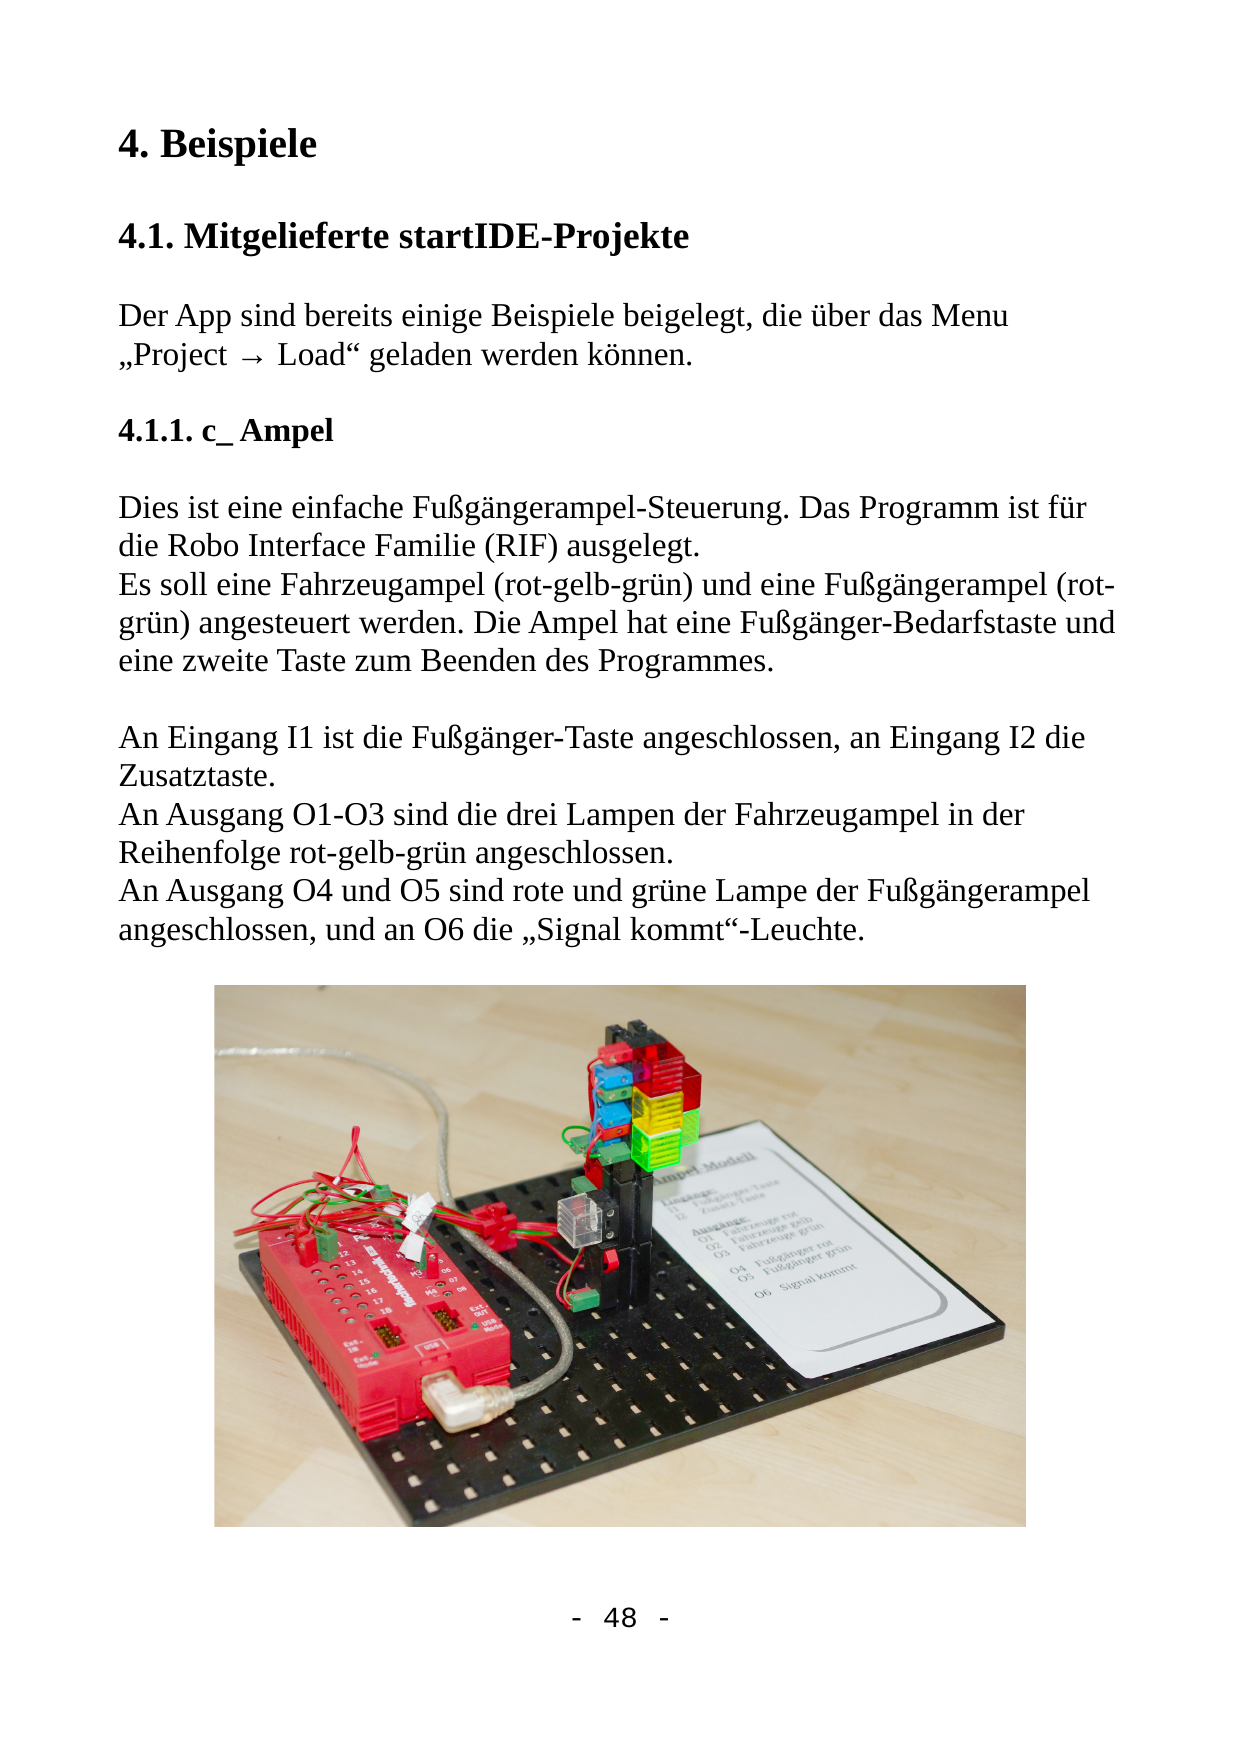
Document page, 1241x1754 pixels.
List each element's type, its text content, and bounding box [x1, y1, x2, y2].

text Es soll eine Fahrzeugampel (rot-gelb-grün) und eine Fußgängerampel (rot-grün) angesteuert werden. Die Ampel hat eine Fußgänger-Bedarfstaste und eine zweite Taste zum Beenden des Programmes. [118, 564, 1122, 679]
text 4. Beispiele [118, 118, 1122, 166]
text Dies ist eine einfache Fußgängerampel-Steuerung. Das Programm ist für die Robo Interface Familie (RIF) ausgelegt. [118, 487, 1122, 564]
text 4.1.1. c_ Ampel [118, 410, 1122, 449]
text Der App sind bereits einige Beispiele beigelegt, die über das Menu „Project → Load“ geladen werden können. [118, 295, 1122, 372]
text An Ausgang O1-O3 sind die drei Lampen der Fahrzeugampel in der Reihenfolge rot-gelb-grün angeschlossen. [118, 794, 1122, 870]
picture [214, 985, 1026, 1527]
text An Ausgang O4 und O5 sind rote und grüne Lampe der Fußgängerampel angeschlossen, und an O6 die „Signal kommt“-Leuchte. [118, 870, 1122, 947]
text An Eingang I1 ist die Fußgänger-Taste angeschlossen, an Eingang I2 die Zusatztaste. [118, 717, 1122, 794]
text 4.1. Mitgelieferte startIDE-Projekte [118, 214, 1122, 257]
